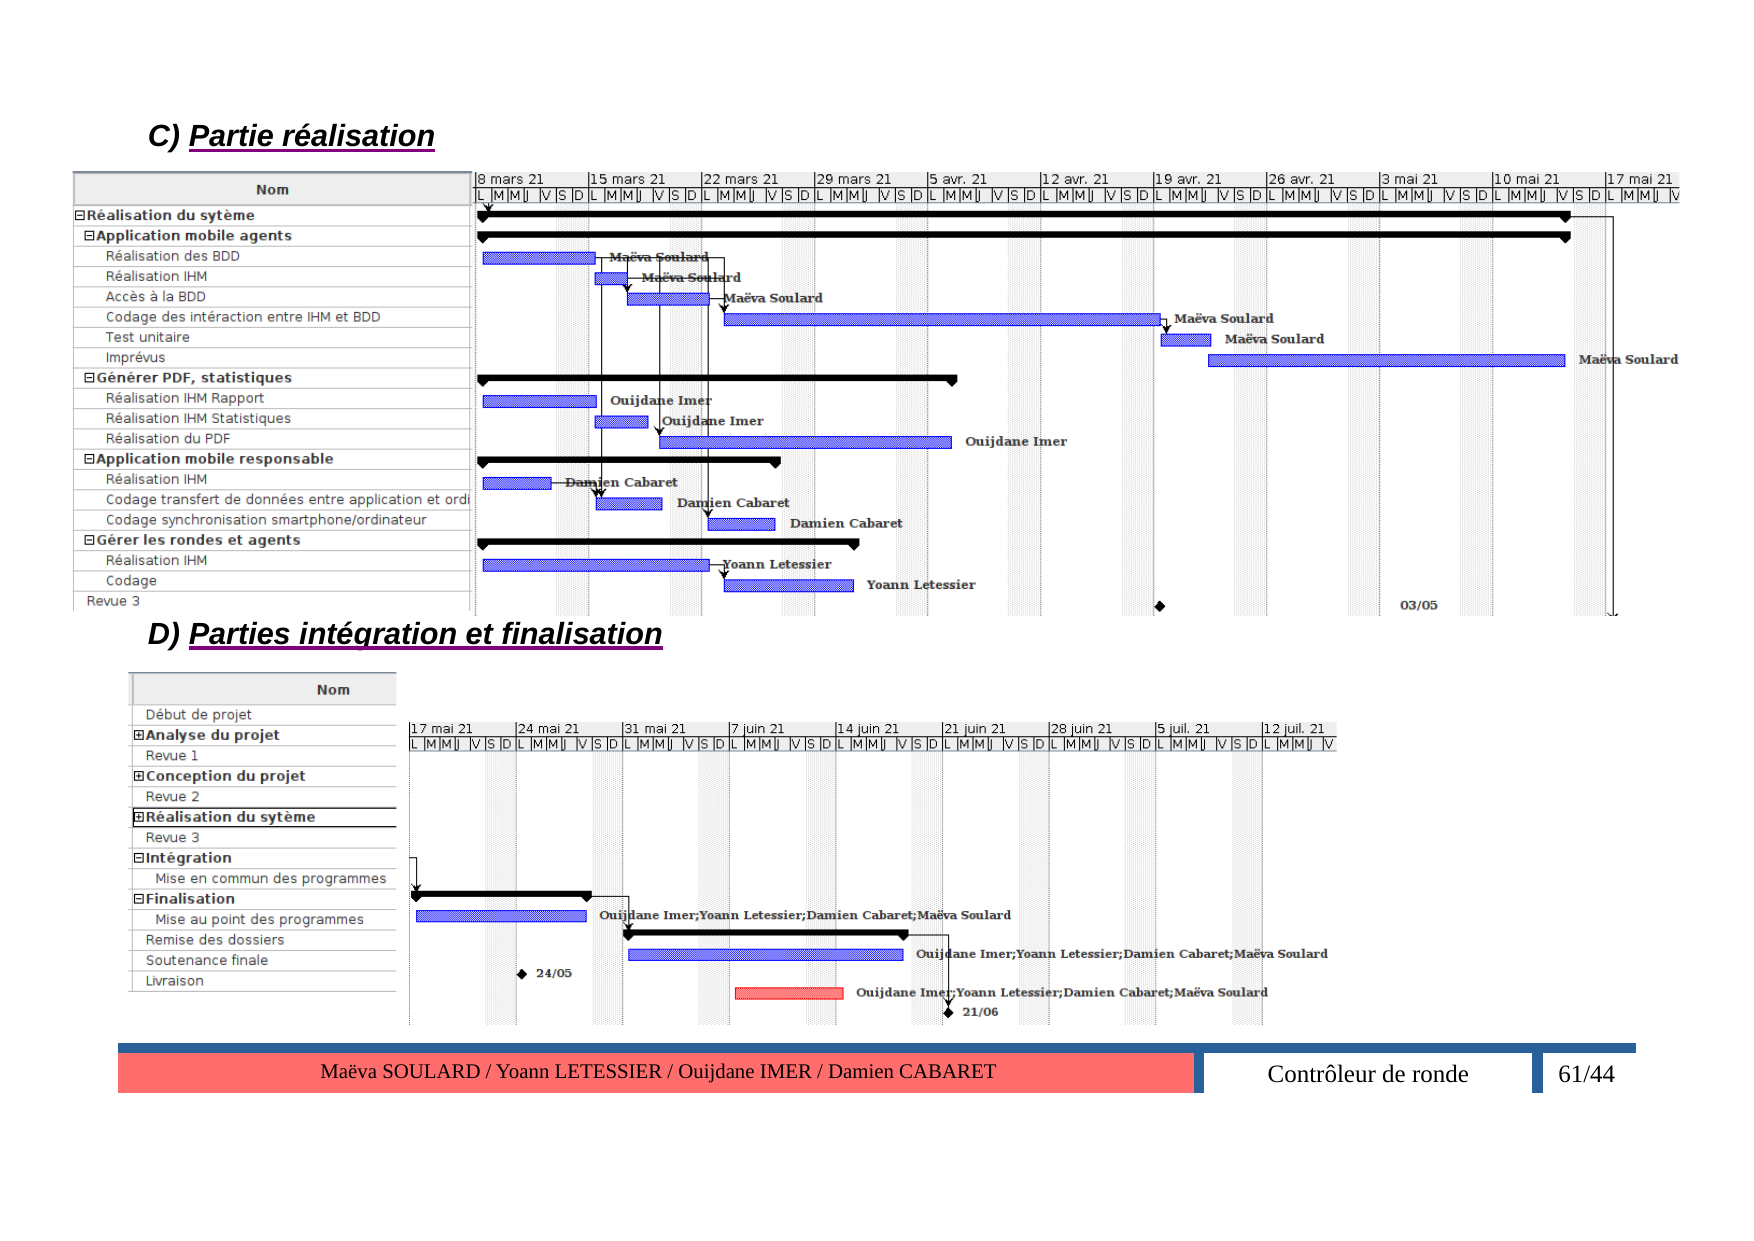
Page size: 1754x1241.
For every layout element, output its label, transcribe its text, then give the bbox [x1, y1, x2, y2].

picture [408, 722, 1337, 1025]
subtitle Partie réalisation [118, 118, 1636, 153]
picture [128, 672, 162, 992]
subtitle Parties intégration et finalisation [118, 183, 1636, 651]
picture [472, 171, 1680, 616]
picture [72, 171, 137, 611]
